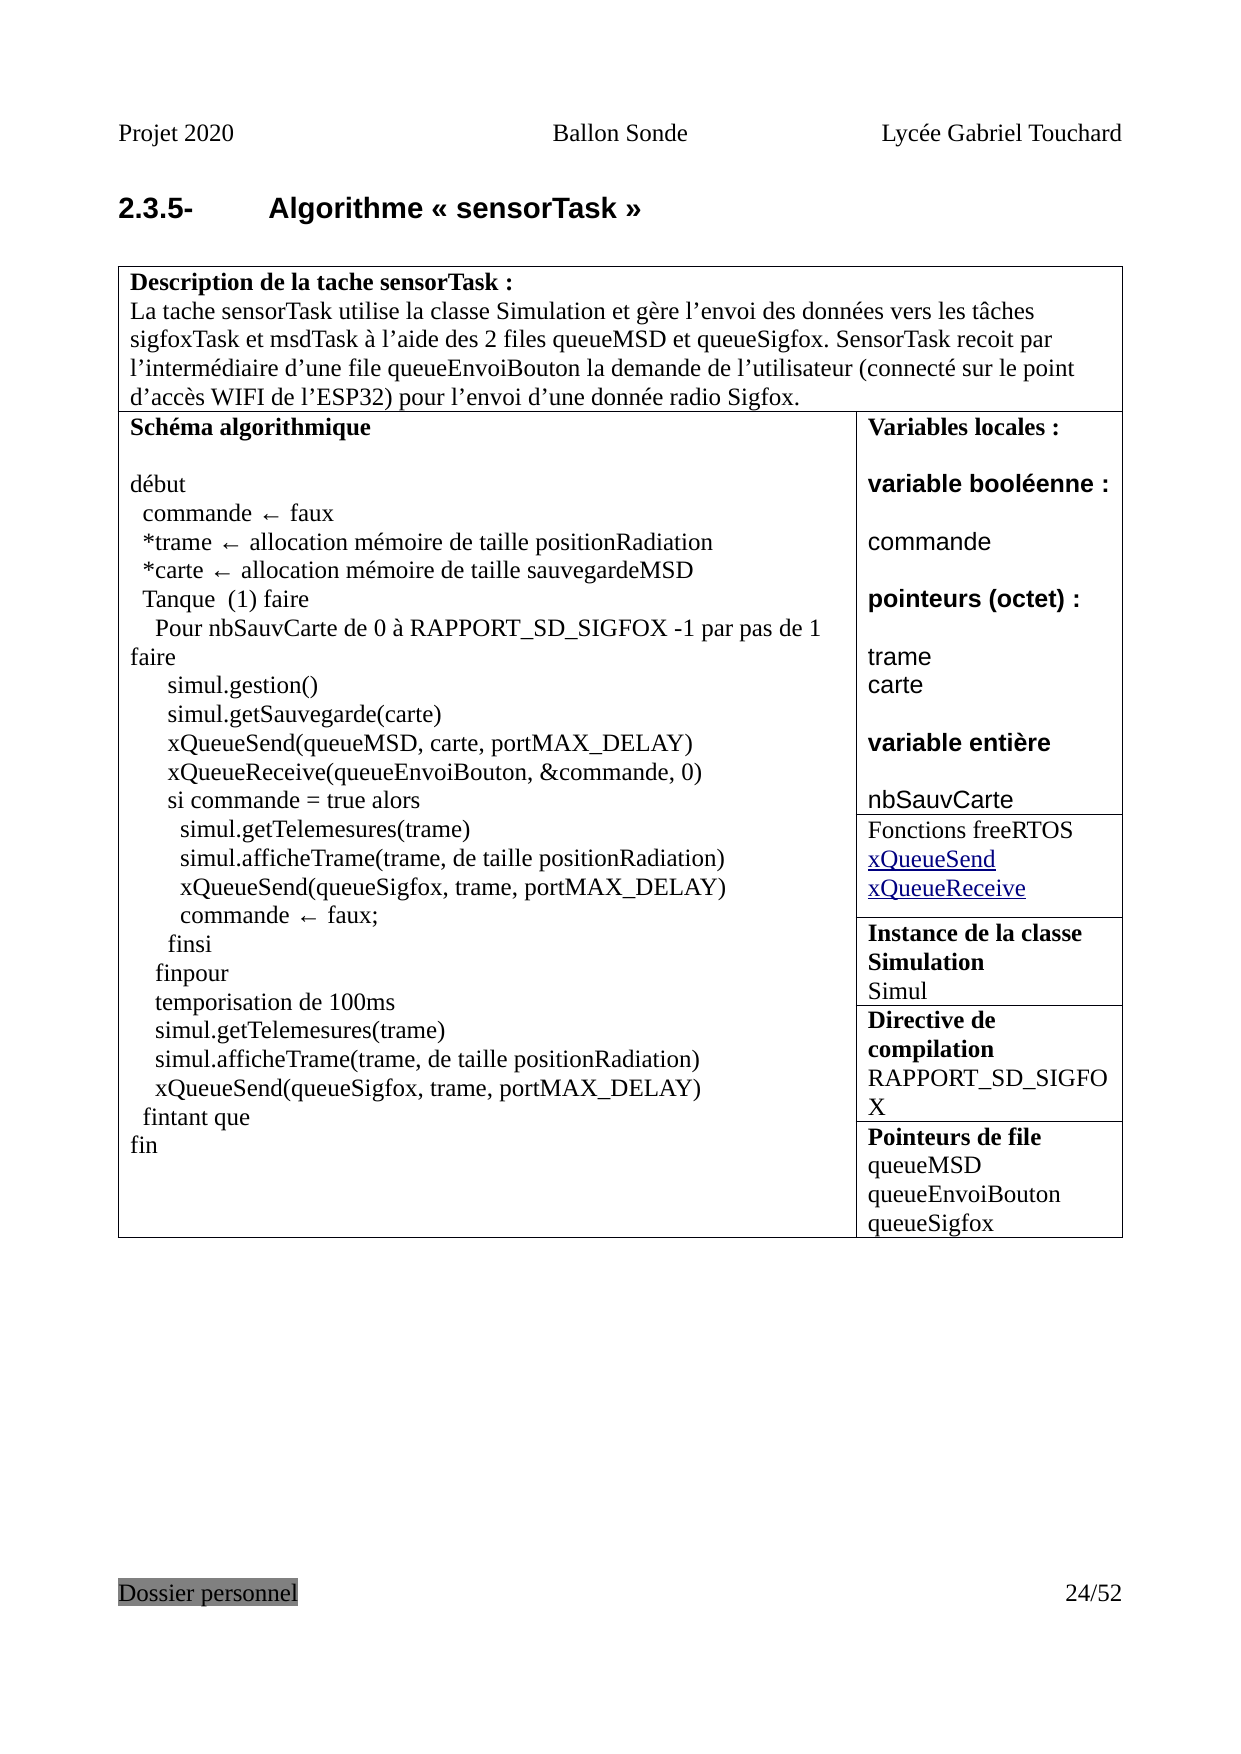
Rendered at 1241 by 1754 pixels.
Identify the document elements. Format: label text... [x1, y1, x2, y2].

subtitle Algorithme « sensorTask » [118, 191, 1122, 225]
table_cell Fonctions freeRTOS xQueueSend xQueueReceive [857, 815, 1122, 917]
table_cell Directive de compilation RAPPORT_SD_SIGFOX [857, 1006, 1122, 1121]
table_cell Pointeurs de file queueMSD queueEnvoiBouton queueSigfox [857, 1122, 1122, 1237]
table_cell Instance de la classe Simulation Simul [857, 918, 1122, 1004]
table_cell Schéma algorithmique début commande ← faux *trame ← allocation mémoire de taille positionRadiation *carte ← allocation mémoire de taille sauvegardeMSD Tanque (1) faire Pour nbSauvCarte de 0 à RAPPORT_SD_SIGFOX -1 par pas de 1 faire simul.gestion() simul.getSauvegarde(carte) xQueueSend(queueMSD, carte, portMAX_DELAY) xQueueReceive(queueEnvoiBouton, &commande, 0) si commande = true alors simul.getTelemesures(trame) simul.afficheTrame(trame, de taille positionRadiation) xQueueSend(queueSigfox, trame, portMAX_DELAY) commande ← faux; finsi finpour temporisation de 100ms simul.getTelemesures(trame) simul.afficheTrame(trame, de taille positionRadiation) xQueueSend(queueSigfox, trame, portMAX_DELAY) fintant que fin [119, 412, 856, 1237]
table_cell Variables locales : variable booléenne : commande pointeurs (octet) : trame carte variable entière nbSauvCarte [857, 412, 1122, 814]
table_header Description de la tache sensorTask : La tache sensorTask utilise la classe Simulation et gère l’envoi des données vers les tâches sigfoxTask et msdTask à l’aide des 2 files queueMSD et queueSigfox. SensorTask recoit par l’intermédiaire d’une file queueEnvoiBouton la demande de l’utilisateur (connecté sur le point d’accès WIFI de l’ESP32) pour l’envoi d’une donnée radio Sigfox. [119, 267, 1122, 411]
